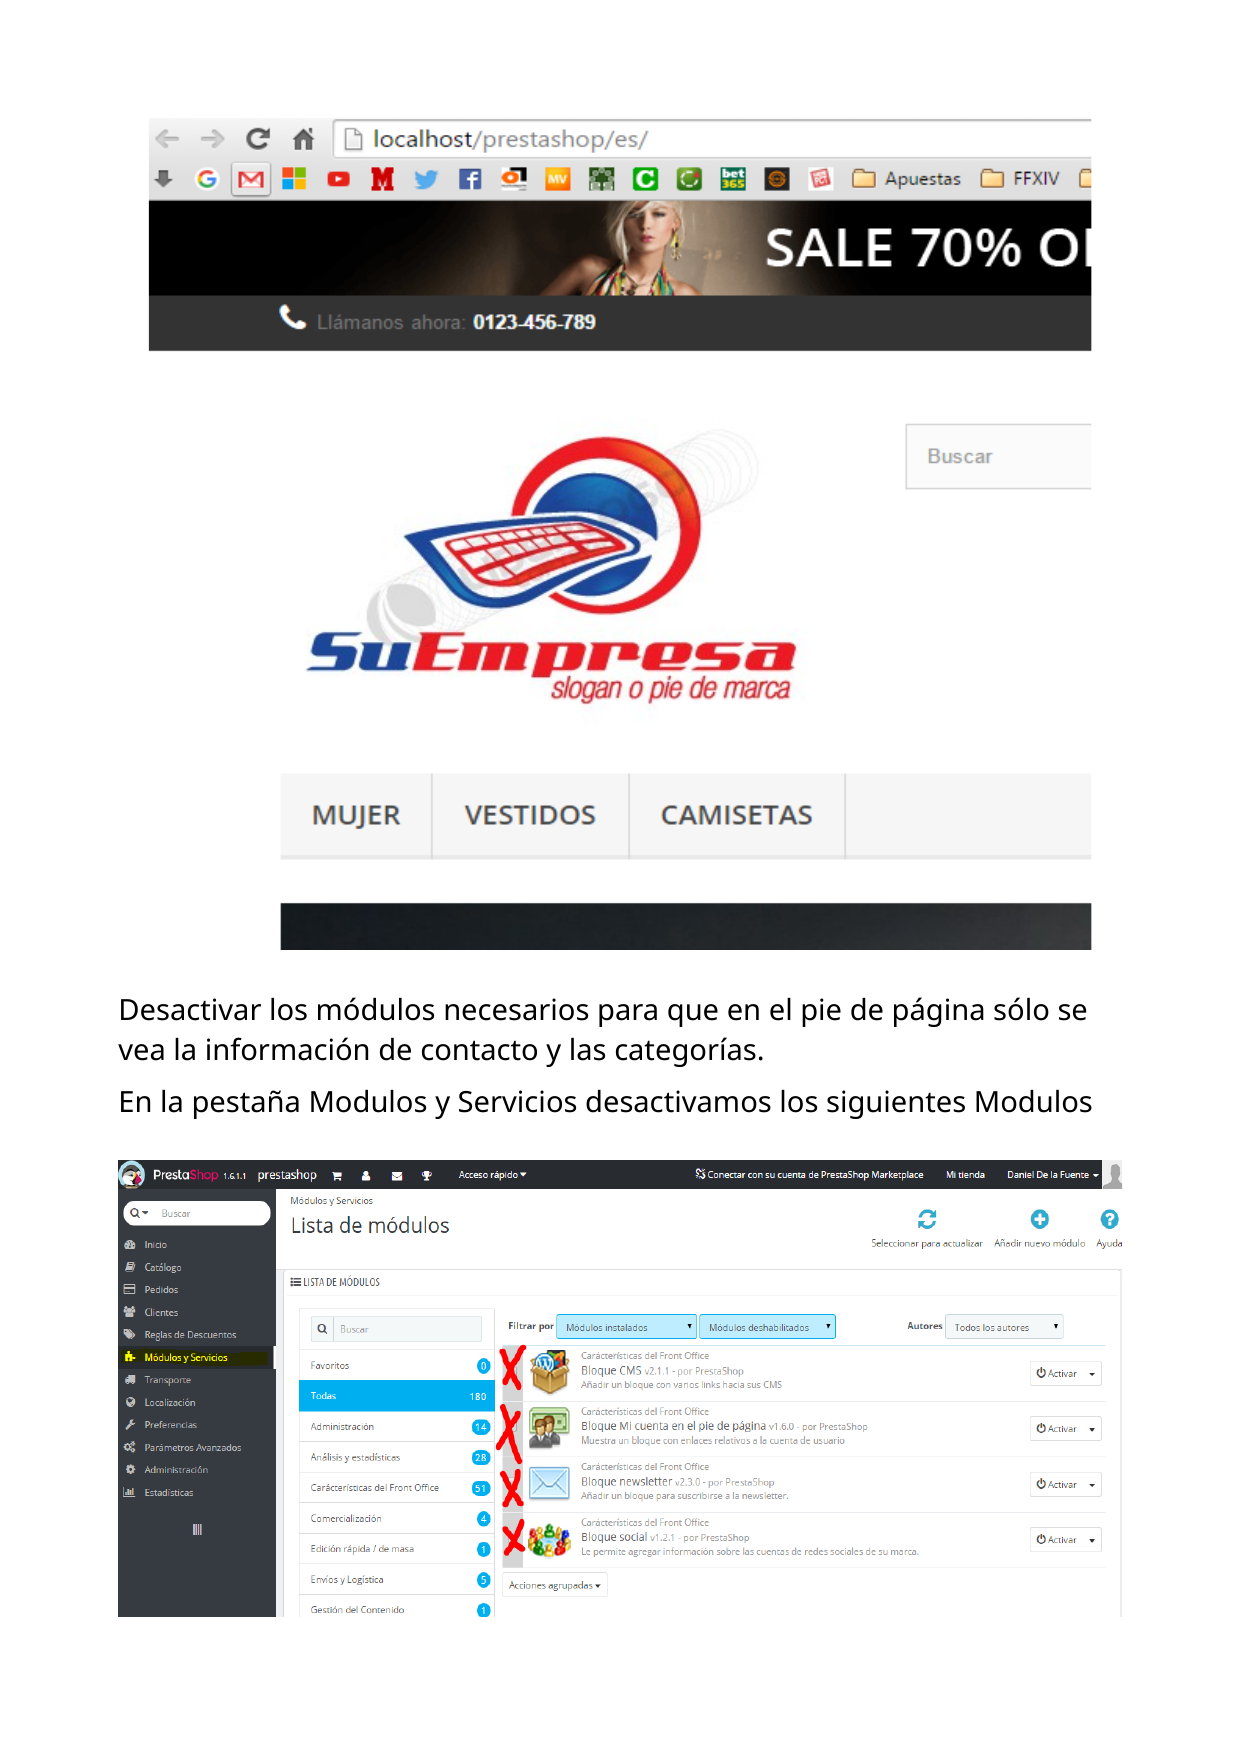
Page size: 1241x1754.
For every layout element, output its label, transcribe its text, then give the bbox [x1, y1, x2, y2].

text Desactivar los módulos necesarios para que en el pie de página sólo se vea la información de contacto y las categorías. [118, 989, 1122, 1069]
picture [118, 1160, 1123, 1617]
text En la pestaña Modulos y Servicios desactivamos los siguientes Modulos [118, 1081, 1122, 1121]
picture [148, 118, 1092, 950]
